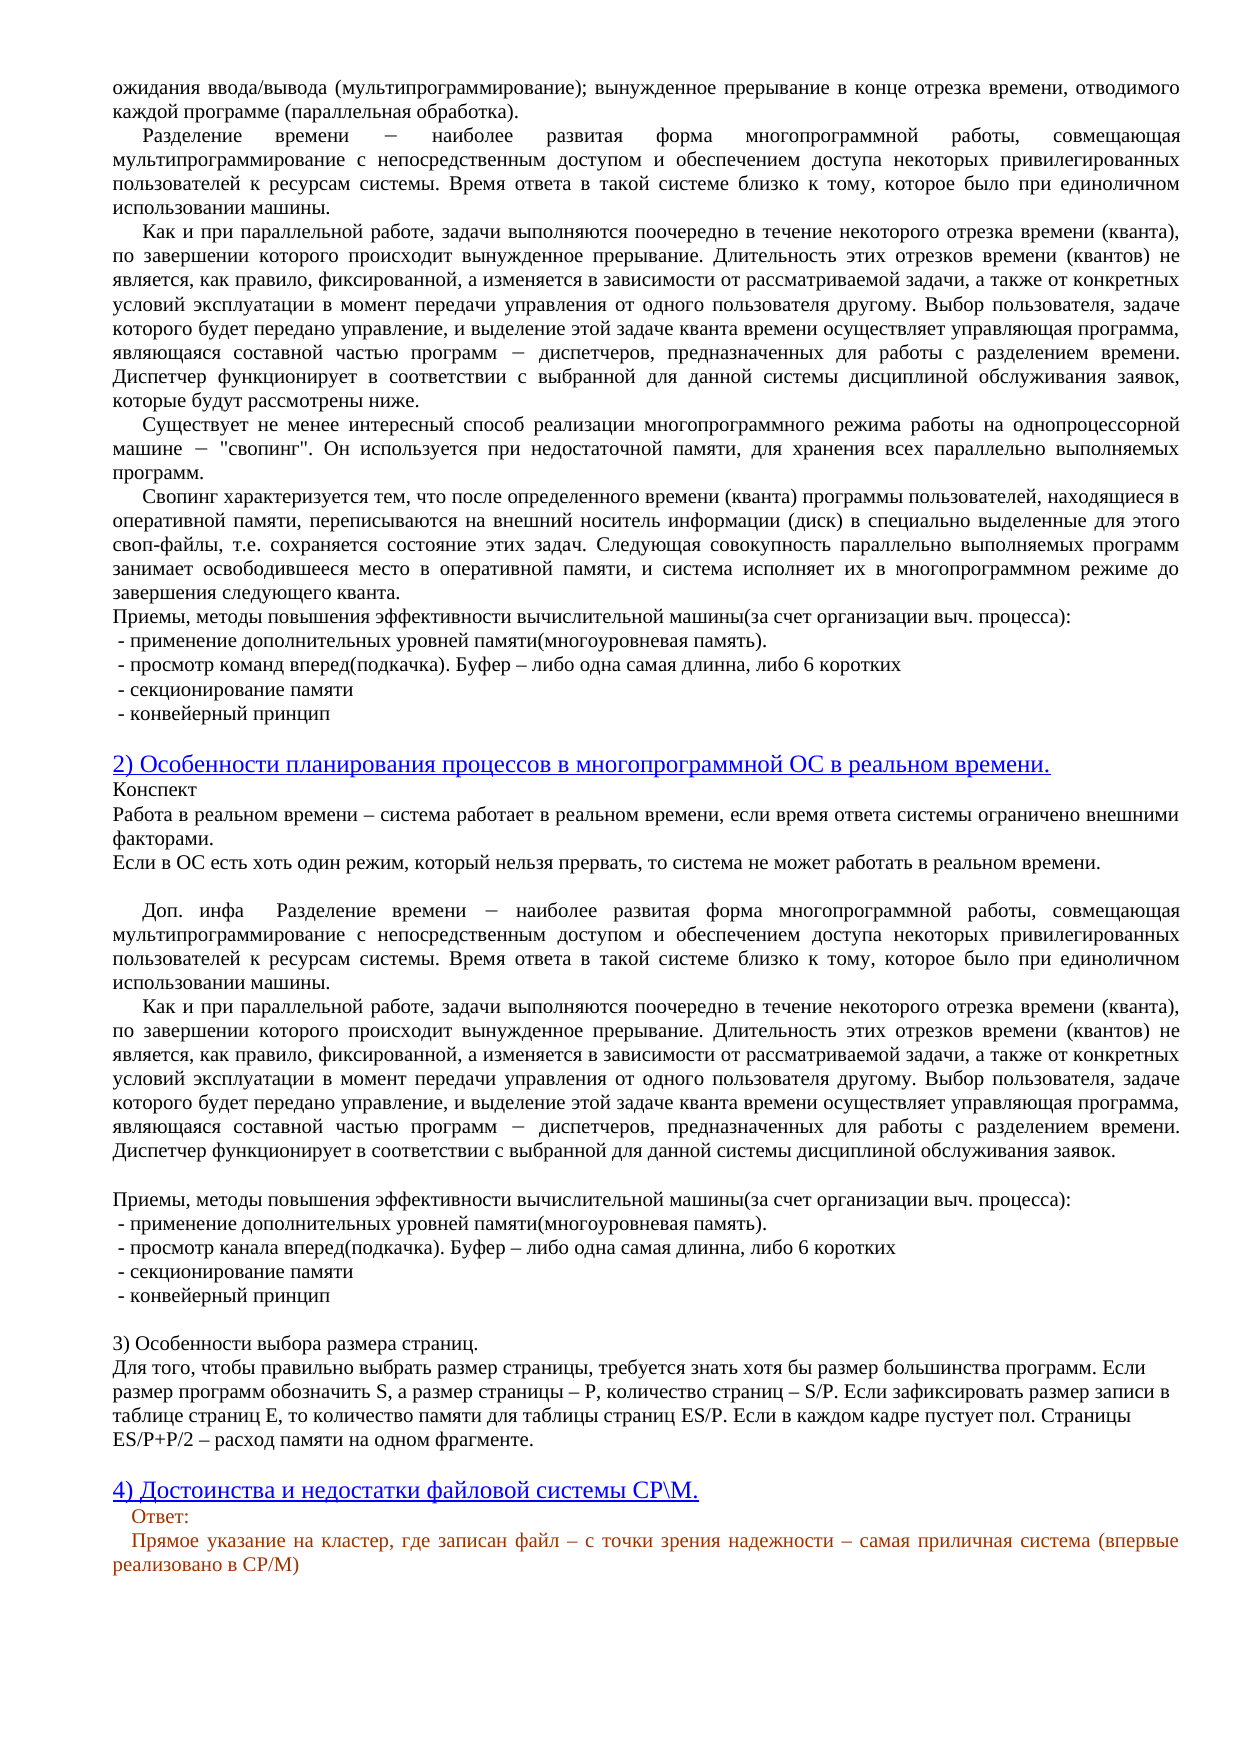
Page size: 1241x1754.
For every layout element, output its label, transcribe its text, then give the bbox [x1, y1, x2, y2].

text Приемы, методы повышения эффективности вычислительной машины(за счет организации выч. процесса): [112, 1186, 1181, 1211]
text 3) Особенности выбора размера страниц. [112, 1331, 1181, 1355]
text 4) Достоинства и недостатки файловой системы CP\M. [112, 1475, 1181, 1504]
text Ответ: [112, 1504, 1181, 1528]
text Работа в реальном времени – система работает в реальном времени, если время ответа системы ограничено внешними факторами. [112, 801, 1181, 849]
text Существует не менее интересный способ реализации многопрограммного режима работы на однопроцессорной машине  "свопинг". Он используется при недостаточной памяти, для хранения всех параллельно выполняемых программ. [112, 412, 1181, 484]
text - просмотр команд вперед(подкачка). Буфер – либо одна самая длинна, либо 6 коротких [112, 652, 1181, 676]
text 2) Особенности планирования процессов в многопрограммной ОС в реальном времени. [112, 749, 1181, 777]
text - секционирование памяти [112, 676, 1181, 701]
text ожидания ввода/вывода (мультипрограммирование); вынужденное прерывание в конце отрезка времени, отводимого каждой программе (параллельная обработка). [112, 75, 1181, 123]
text - применение дополнительных уровней памяти(многоуровневая память). [112, 628, 1181, 652]
text Для того, чтобы правильно выбрать размер страницы, требуется знать хотя бы размер большинства программ. Если размер программ обозначить S, а размер страницы – Р, количество страниц – S/P. Если зафиксировать размер записи в таблице страниц Е, то количество памяти для таблицы страниц ES/P. Если в каждом кадре пустует пол. Страницы ES/P+Р/2 – расход памяти на одном фрагменте. [112, 1355, 1181, 1451]
text Свопинг характеризуется тем, что после определенного времени (кванта) программы пользователей, находящиеся в оперативной памяти, переписываются на внешний носитель информации (диск) в специально выделенные для этого своп-файлы, т.е. сохраняется состояние этих задач. Следующая совокупность параллельно выполняемых программ занимает освободившееся место в оперативной памяти, и система исполняет их в многопрограммном режиме до завершения следующего кванта. [112, 484, 1181, 604]
text Как и при параллельной работе, задачи выполняются поочередно в течение некоторого отрезка времени (кванта), по завершении которого происходит вынужденное прерывание. Длительность этих отрезков времени (квантов) не является, как правило, фиксированной, а изменяется в зависимости от рассматриваемой задачи, а также от конкретных условий эксплуатации в момент передачи управления от одного пользователя другому. Выбор пользователя, задаче которого будет передано управление, и выделение этой задаче кванта времени осуществляет управляющая программа, являющаяся составной частью программ  диспетчеров, предназначенных для работы с разделением времени. Диспетчер функционирует в соответствии с выбранной для данной системы дисциплиной обслуживания заявок. [112, 994, 1181, 1162]
text - конвейерный принцип [112, 701, 1181, 724]
text - применение дополнительных уровней памяти(многоуровневая память). [112, 1211, 1181, 1234]
text Прямое указание на кластер, где записан файл – с точки зрения надежности – самая приличная система (впервые реализовано в СР/М) [112, 1528, 1181, 1576]
text Как и при параллельной работе, задачи выполняются поочередно в течение некоторого отрезка времени (кванта), по завершении которого происходит вынужденное прерывание. Длительность этих отрезков времени (квантов) не является, как правило, фиксированной, а изменяется в зависимости от рассматриваемой задачи, а также от конкретных условий эксплуатации в момент передачи управления от одного пользователя другому. Выбор пользователя, задаче которого будет передано управление, и выделение этой задаче кванта времени осуществляет управляющая программа, являющаяся составной частью программ  диспетчеров, предназначенных для работы с разделением времени. Диспетчер функционирует в соответствии с выбранной для данной системы дисциплиной обслуживания заявок, которые будут рассмотрены ниже. [112, 219, 1181, 412]
text - секционирование памяти [112, 1259, 1181, 1283]
text - конвейерный принцип [112, 1283, 1181, 1307]
text Разделение времени  наиболее развитая форма многопрограммной работы, совмещающая мультипрограммирование с непосредственным доступом и обеспечением доступа некоторых привилегированных пользователей к ресурсам системы. Время ответа в такой системе близко к тому, которое было при единоличном использовании машины. [112, 123, 1181, 219]
text Конспект [112, 777, 1181, 801]
text Доп. инфа Разделение времени  наиболее развитая форма многопрограммной работы, совмещающая мультипрограммирование с непосредственным доступом и обеспечением доступа некоторых привилегированных пользователей к ресурсам системы. Время ответа в такой системе близко к тому, которое было при единоличном использовании машины. [112, 898, 1181, 994]
text - просмотр канала вперед(подкачка). Буфер – либо одна самая длинна, либо 6 коротких [112, 1234, 1181, 1259]
text Если в ОС есть хоть один режим, который нельзя прервать, то система не может работать в реальном времени. [112, 849, 1181, 874]
text Приемы, методы повышения эффективности вычислительной машины(за счет организации выч. процесса): [112, 604, 1181, 628]
